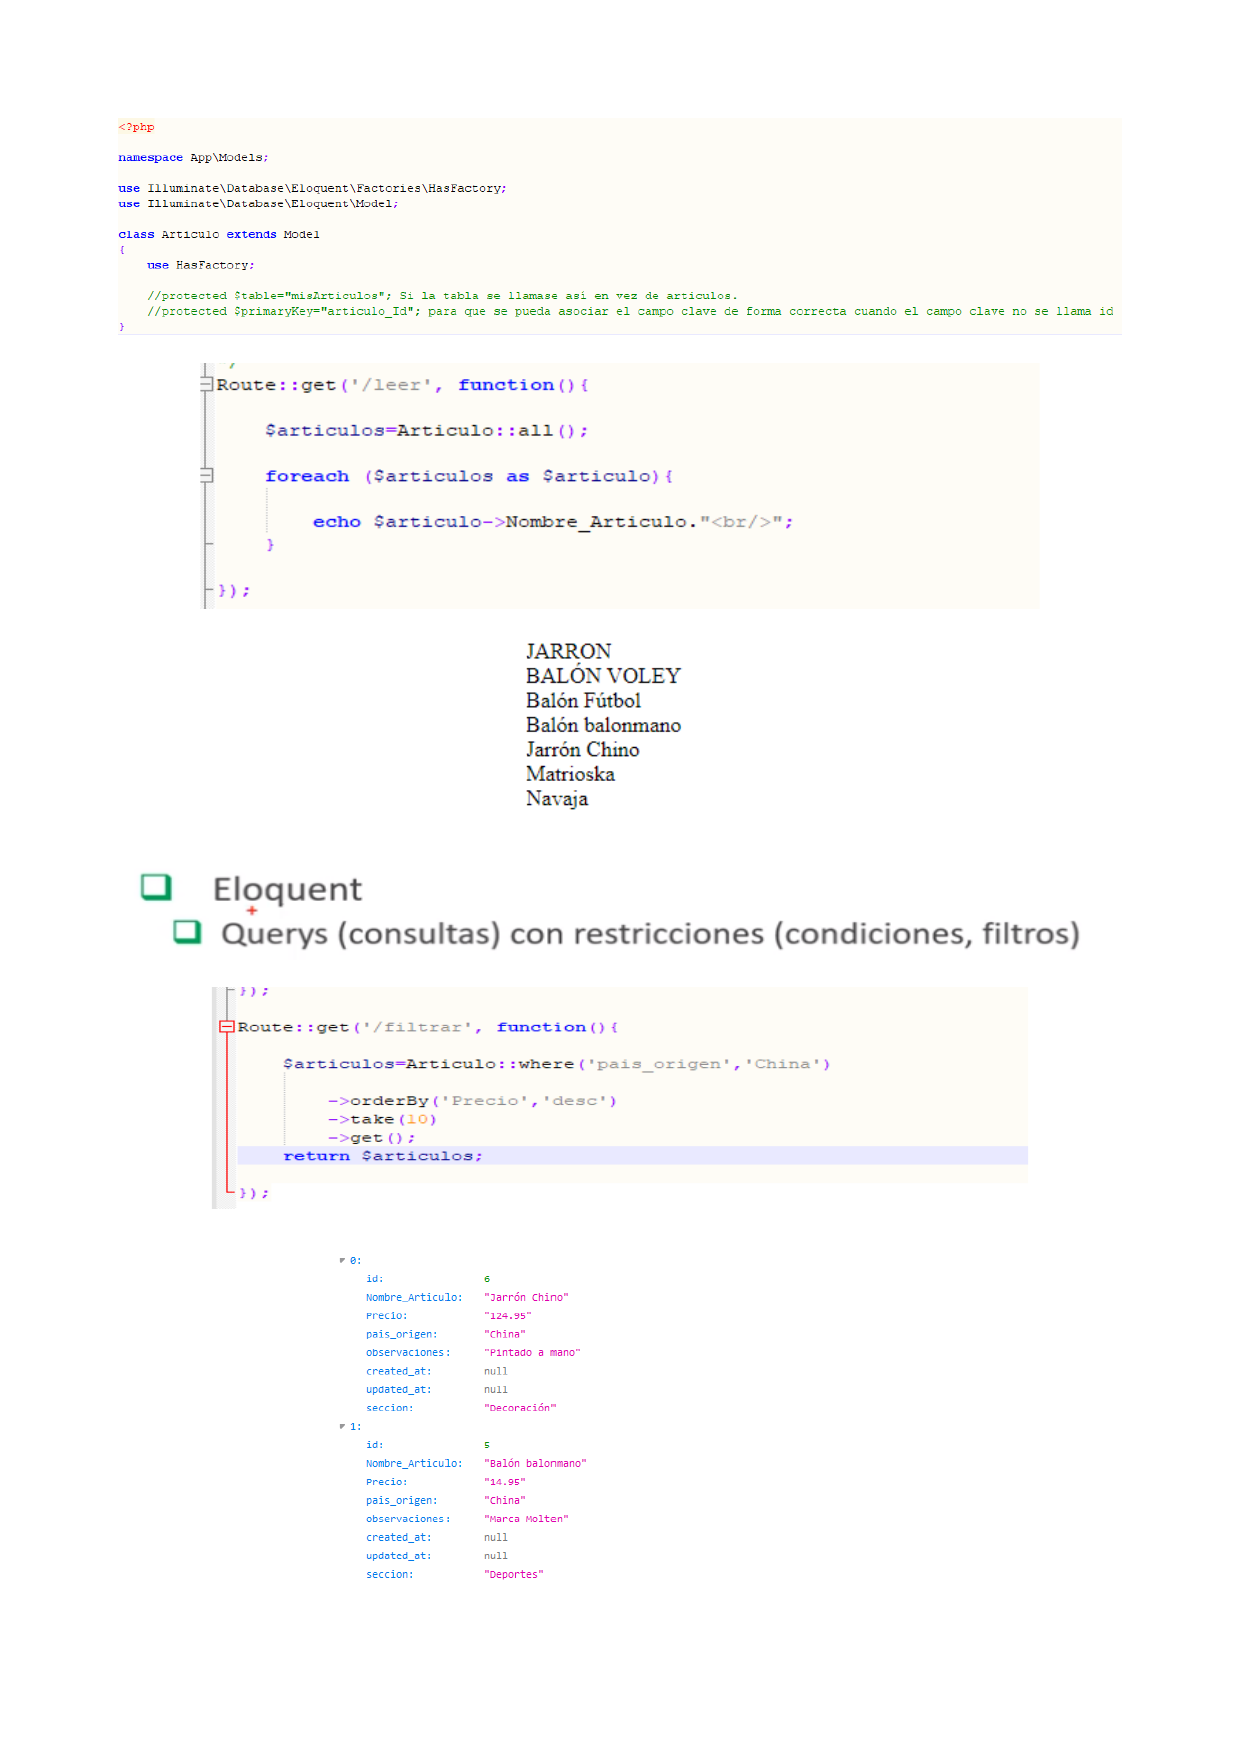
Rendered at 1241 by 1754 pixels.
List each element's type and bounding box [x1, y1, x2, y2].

picture [526, 637, 714, 838]
picture [200, 363, 1040, 609]
picture [132, 866, 1108, 960]
picture [211, 987, 1029, 1209]
picture [339, 1253, 662, 1592]
picture [118, 118, 1122, 335]
